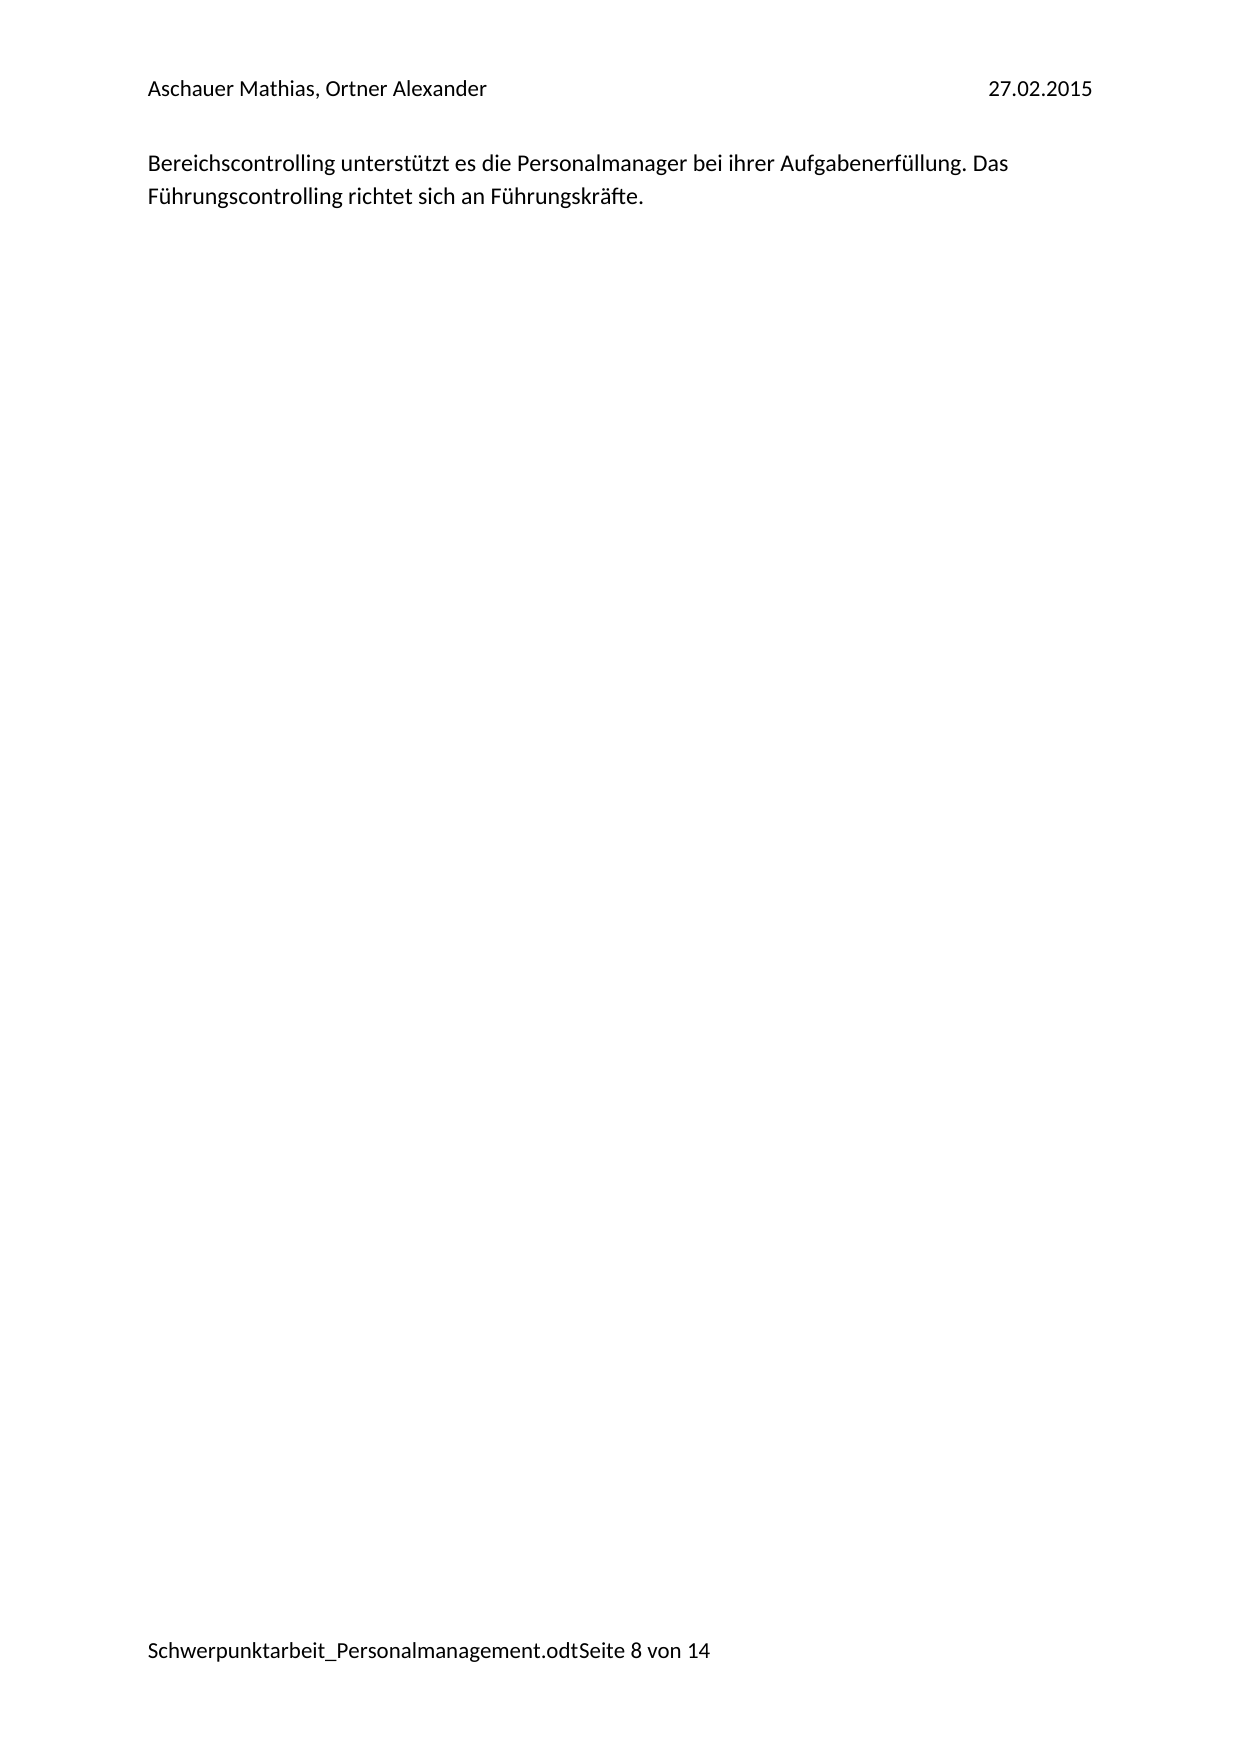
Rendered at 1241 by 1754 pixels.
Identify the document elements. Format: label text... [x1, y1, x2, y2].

text Bereichscontrolling unterstützt es die Personalmanager bei ihrer Aufgabenerfüllung. Das Führungscontrolling richtet sich an Führungskräfte. [148, 148, 1093, 211]
